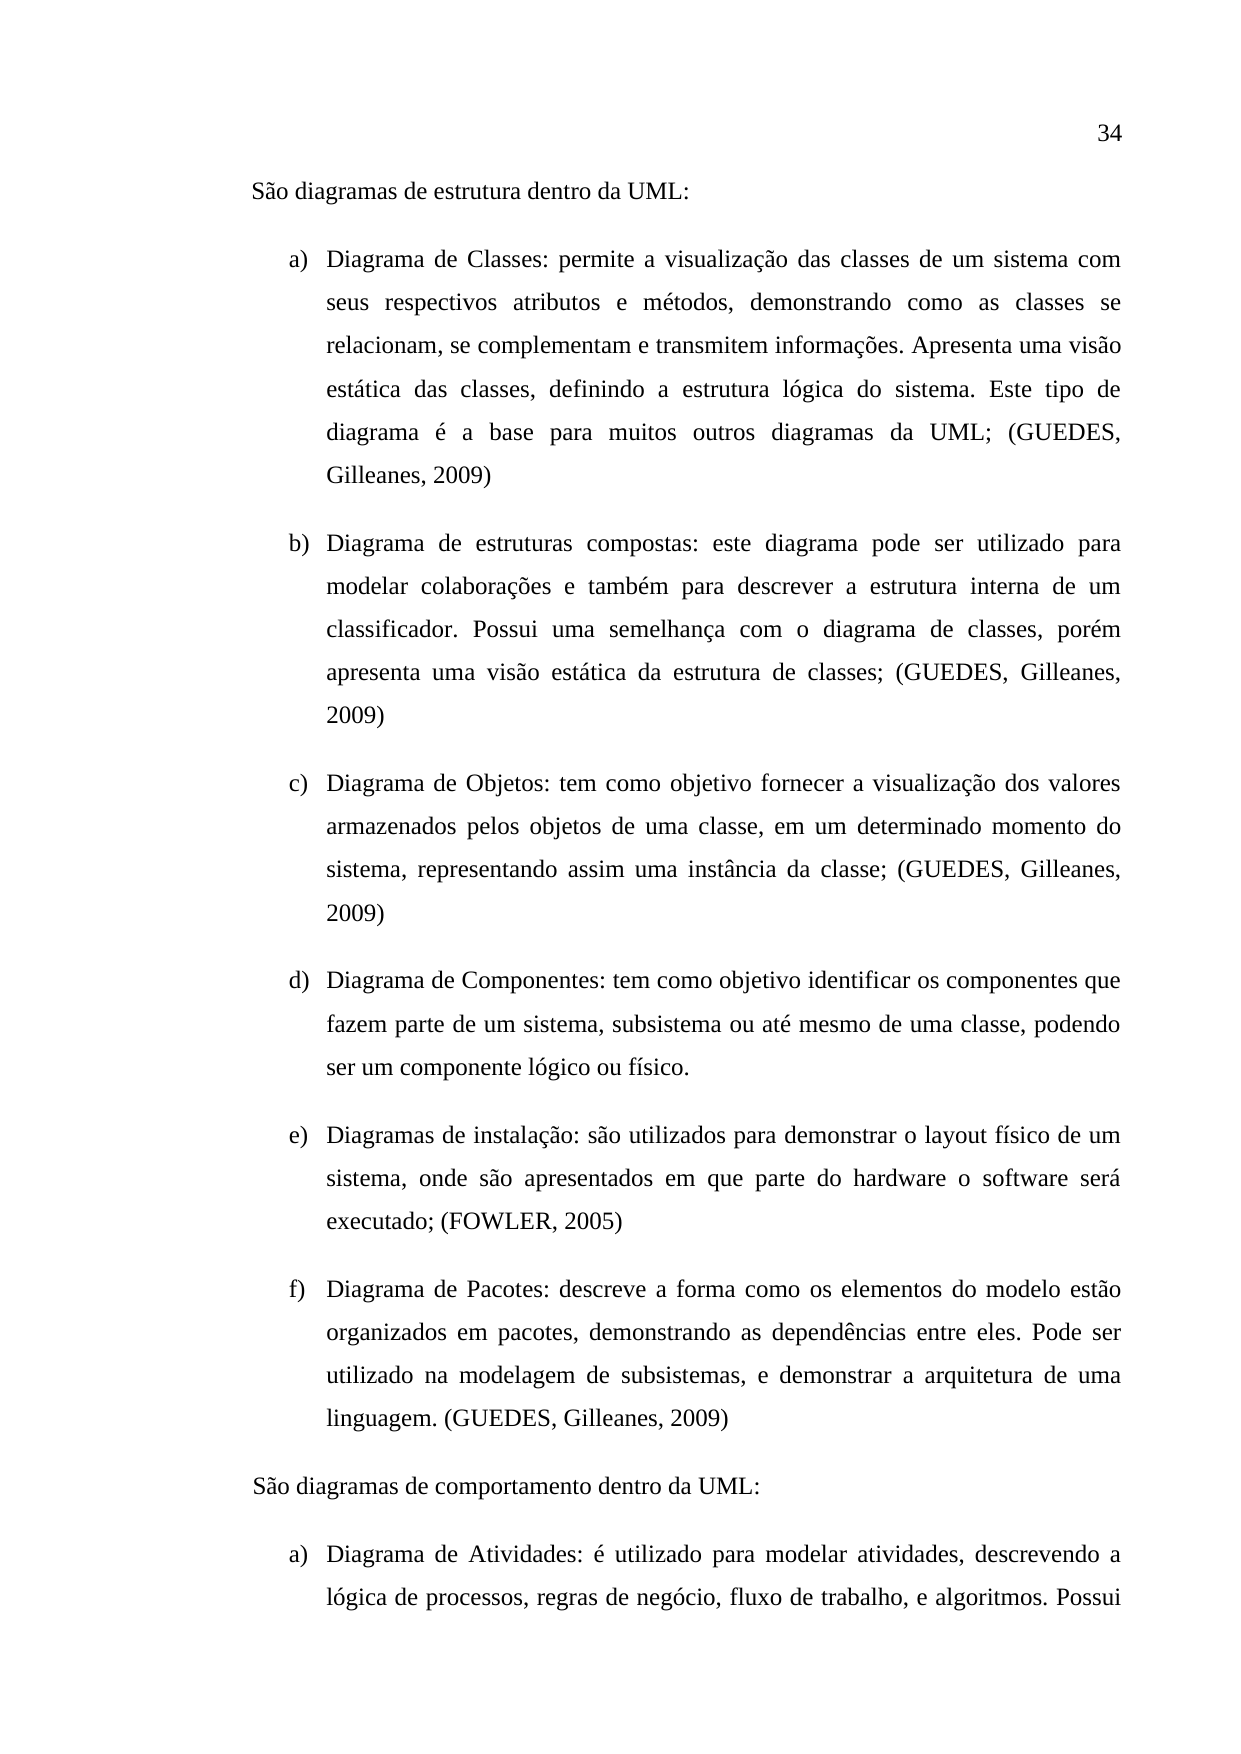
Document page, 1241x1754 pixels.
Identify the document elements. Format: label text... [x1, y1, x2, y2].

list Diagrama de Pacotes: descreve a forma como os elementos do modelo estão organizados em pacotes, demonstrando as dependências entre eles. Pode ser utilizado na modelagem de subsistemas, e demonstrar a arquitetura de uma linguagem. (GUEDES, Gilleanes, 2009) [288, 1274, 1122, 1432]
list Diagrama de Atividades: é utilizado para modelar atividades, descrevendo a lógica de processos, regras de negócio, fluxo de trabalho, e algoritmos. Possui [288, 1539, 1122, 1611]
text São diagramas de estrutura dentro da UML: [177, 176, 1122, 205]
list Diagrama de Componentes: tem como objetivo identificar os componentes que fazem parte de um sistema, subsistema ou até mesmo de uma classe, podendo ser um componente lógico ou físico. [288, 966, 1122, 1081]
list Diagrama de Objetos: tem como objetivo fornecer a visualização dos valores armazenados pelos objetos de uma classe, em um determinado momento do sistema, representando assim uma instância da classe; (GUEDES, Gilleanes, 2009) [288, 768, 1122, 926]
list Diagrama de Classes: permite a visualização das classes de um sistema com seus respectivos atributos e métodos, demonstrando como as classes se relacionam, se complementam e transmitem informações. Apresenta uma visão estática das classes, definindo a estrutura lógica do sistema. Este tipo de diagrama é a base para muitos outros diagramas da UML; (GUEDES, Gilleanes, 2009) [288, 244, 1122, 489]
text São diagramas de comportamento dentro da UML: [177, 1471, 1122, 1500]
list Diagramas de instalação: são utilizados para demonstrar o layout físico de um sistema, onde são apresentados em que parte do hardware o software será executado; (FOWLER, 2005) [288, 1120, 1122, 1235]
list Diagrama de estruturas compostas: este diagrama pode ser utilizado para modelar colaborações e também para descrever a estrutura interna de um classificador. Possui uma semelhança com o diagrama de classes, porém apresenta uma visão estática da estrutura de classes; (GUEDES, Gilleanes, 2009) [288, 528, 1122, 729]
